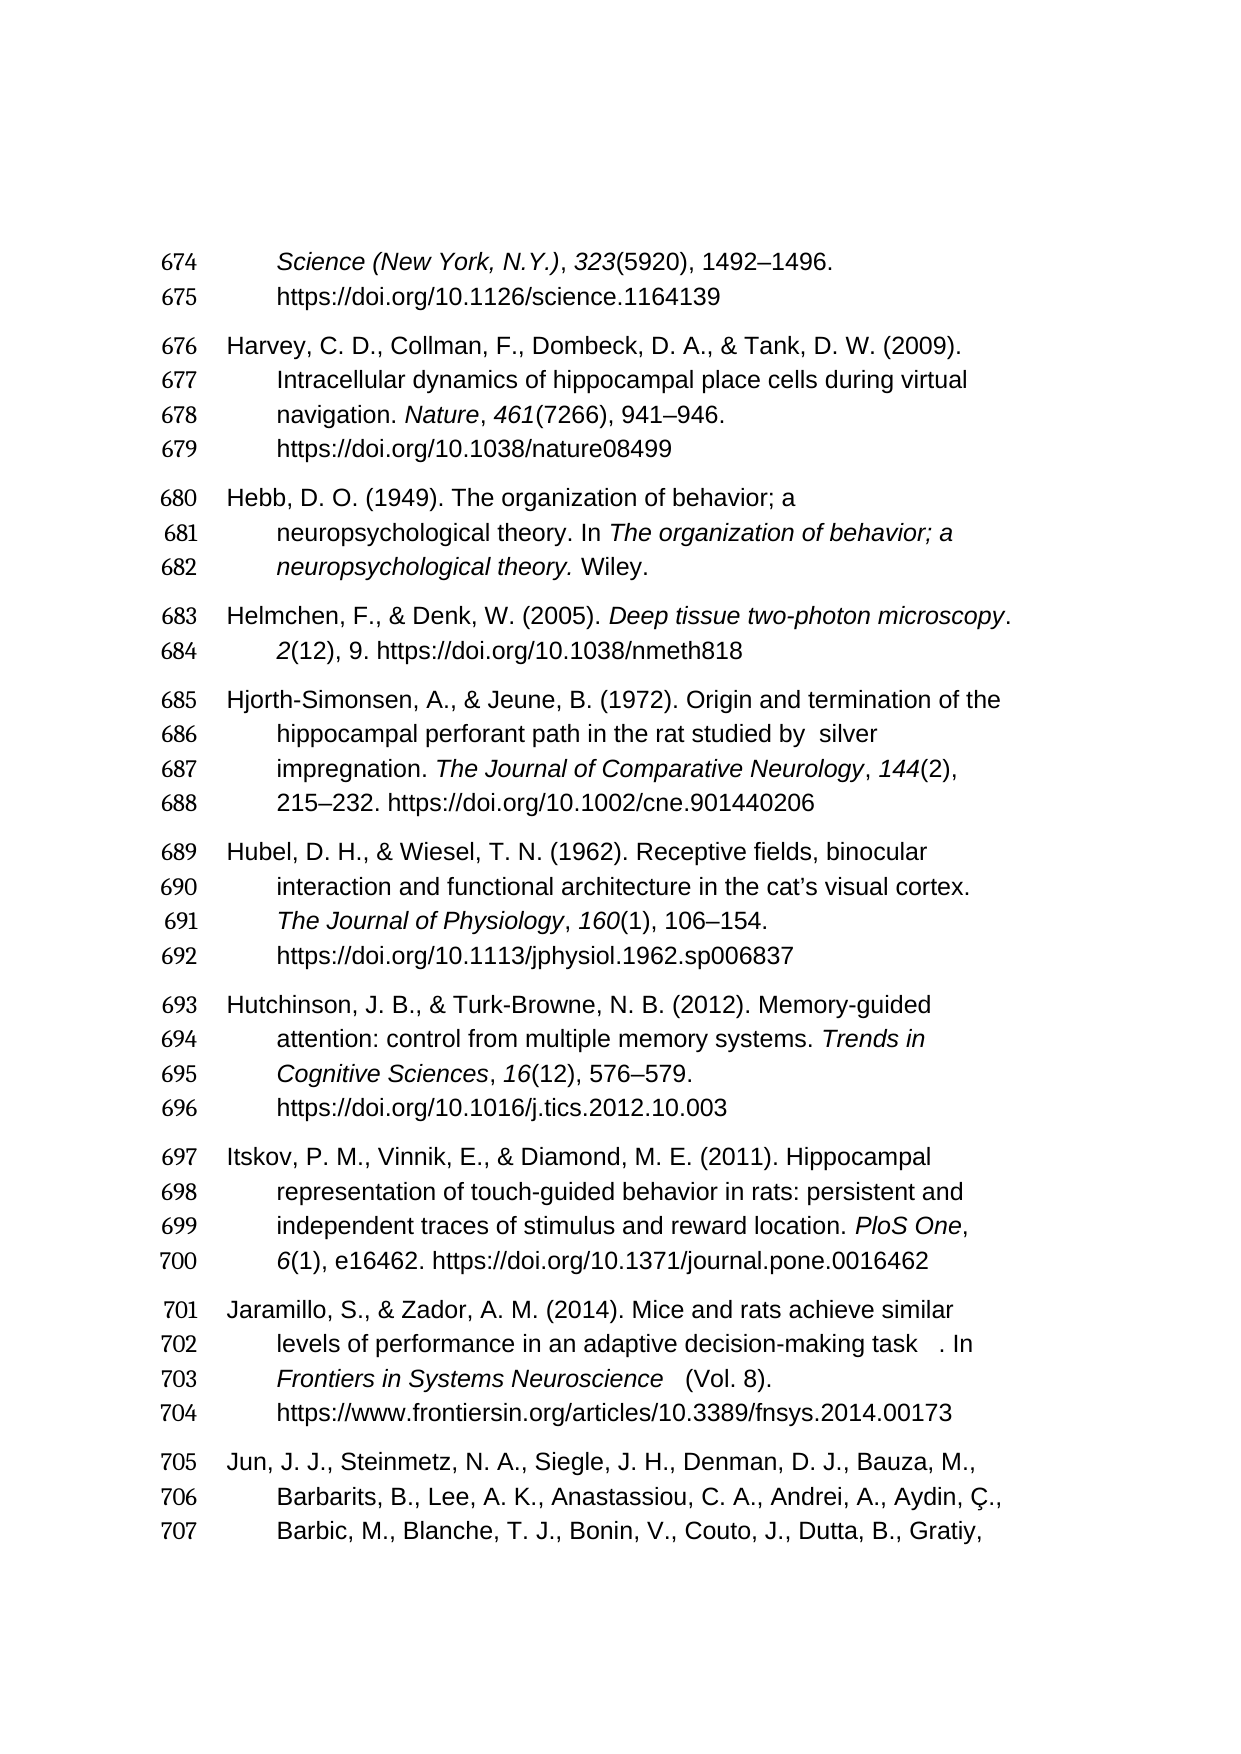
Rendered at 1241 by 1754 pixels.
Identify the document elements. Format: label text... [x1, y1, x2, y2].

text Itskov, P. M., Vinnik, E., & Diamond, M. E. (2011). Hippocampal representation of touch-guided behavior in rats: persistent and independent traces of stimulus and reward location. PloS One, 6(1), e16462. https://doi.org/10.1371/journal.pone.0016462 [226, 1142, 1014, 1274]
text Science (New York, N.Y.), 323(5920), 1492–1496. https://doi.org/10.1126/science.1164139 [226, 247, 1014, 310]
text Hjorth-Simonsen, A., & Jeune, B. (1972). Origin and termination of the hippocampal perforant path in the rat studied by silver impregnation. The Journal of Comparative Neurology, 144(2), 215–232. https://doi.org/10.1002/cne.901440206 [226, 685, 1014, 817]
text Hutchinson, J. B., & Turk-Browne, N. B. (2012). Memory-guided attention: control from multiple memory systems. Trends in Cognitive Sciences, 16(12), 576–579. https://doi.org/10.1016/j.tics.2012.10.003 [226, 990, 1014, 1122]
text Harvey, C. D., Collman, F., Dombeck, D. A., & Tank, D. W. (2009). Intracellular dynamics of hippocampal place cells during virtual navigation. Nature, 461(7266), 941–946. https://doi.org/10.1038/nature08499 [226, 331, 1014, 463]
text Jaramillo, S., & Zador, A. M. (2014). Mice and rats achieve similar levels of performance in an adaptive decision-making task . In Frontiers in Systems Neuroscience (Vol. 8). https://www.frontiersin.org/articles/10.3389/fnsys.2014.00173 [226, 1295, 1014, 1427]
text Jun, J. J., Steinmetz, N. A., Siegle, J. H., Denman, D. J., Bauza, M., Barbarits, B., Lee, A. K., Anastassiou, C. A., Andrei, A., Aydin, Ç., Barbic, M., Blanche, T. J., Bonin, V., Couto, J., Dutta, B., Gratiy, [226, 1447, 1014, 1545]
text Helmchen, F., & Denk, W. (2005). Deep tissue two-photon microscopy. 2(12), 9. https://doi.org/10.1038/nmeth818 [226, 601, 1014, 664]
text Hubel, D. H., & Wiesel, T. N. (1962). Receptive fields, binocular interaction and functional architecture in the cat’s visual cortex. The Journal of Physiology, 160(1), 106–154. https://doi.org/10.1113/jphysiol.1962.sp006837 [226, 837, 1014, 969]
text Hebb, D. O. (1949). The organization of behavior; a neuropsychological theory. In The organization of behavior; a neuropsychological theory. Wiley. [226, 483, 1014, 581]
